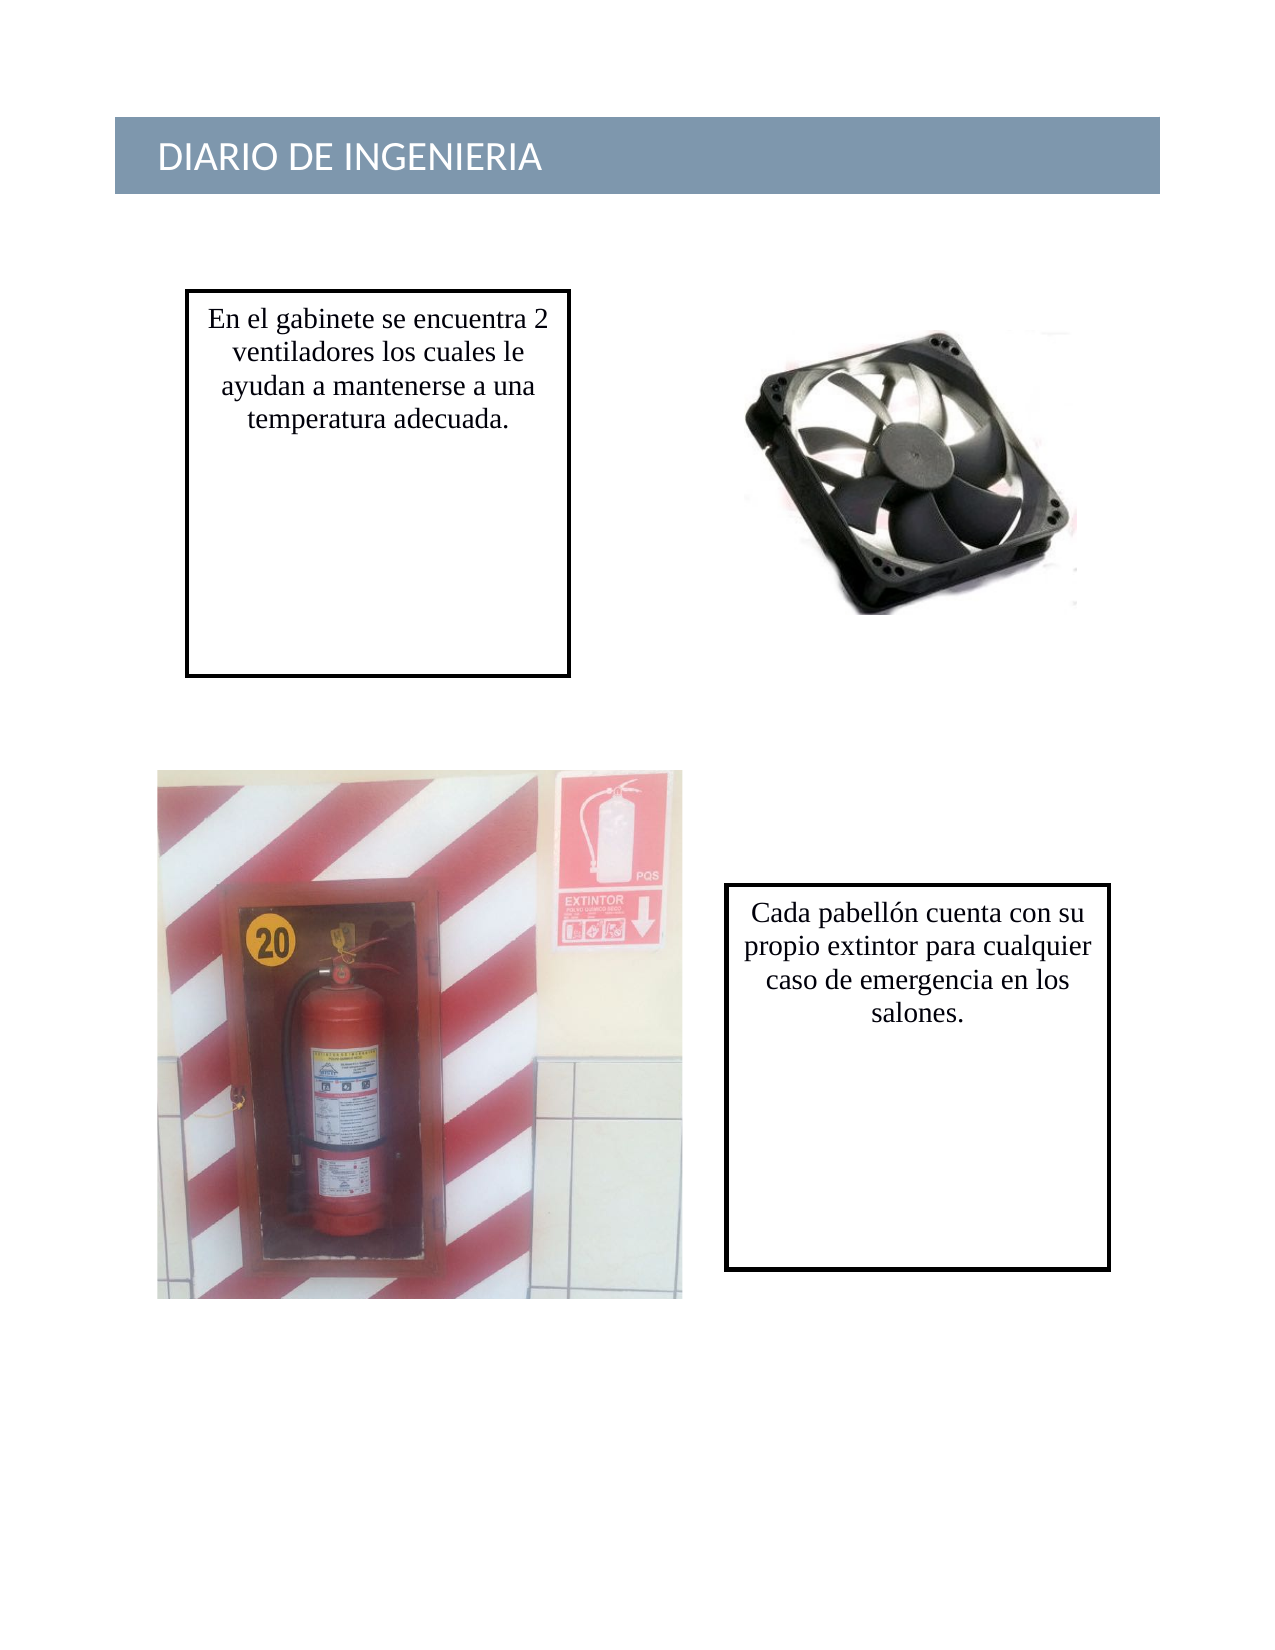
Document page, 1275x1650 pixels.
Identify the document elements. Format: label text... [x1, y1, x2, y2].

picture [744, 330, 1077, 615]
text Cada pabellón cuenta con su propio extintor para cualquier caso de emergencia en los salones. [743, 895, 1092, 1029]
picture [157, 770, 683, 1299]
text En el gabinete se encuentra 2 ventiladores los cuales le ayudan a mantenerse a una temperatura adecuada. [204, 301, 552, 435]
